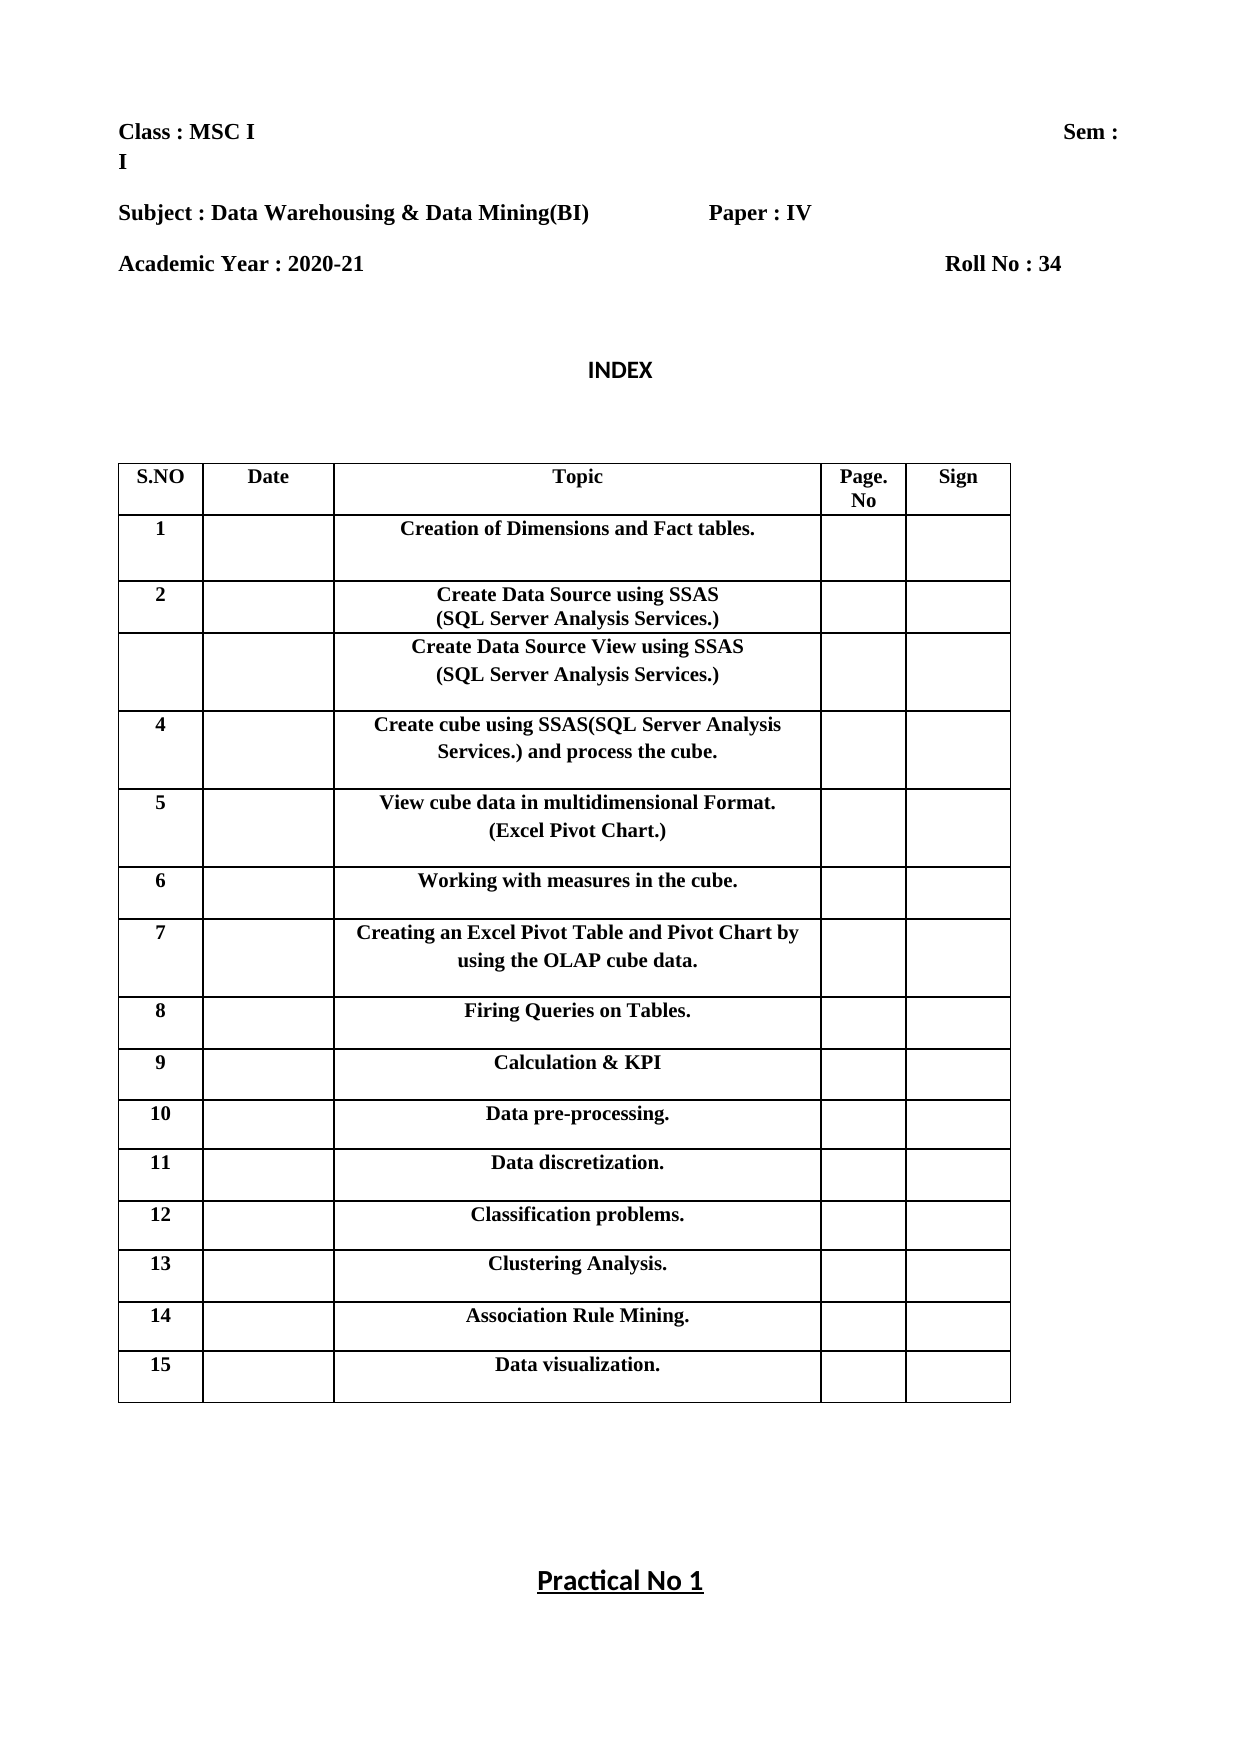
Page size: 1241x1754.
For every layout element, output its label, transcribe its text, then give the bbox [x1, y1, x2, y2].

text INDEX [118, 354, 1122, 385]
table_cell [907, 1202, 1010, 1249]
table_cell [822, 790, 905, 866]
table_cell [204, 582, 333, 632]
table_cell [907, 998, 1010, 1048]
table_cell Data discretization. [335, 1150, 820, 1200]
table_cell [907, 1352, 1010, 1402]
table_cell [204, 1352, 333, 1402]
table_cell [907, 1050, 1010, 1099]
table_cell Working with measures in the cube. [335, 868, 820, 918]
table_cell [907, 1303, 1010, 1350]
table_cell [822, 712, 905, 788]
table_header S.NO [119, 464, 202, 514]
table_cell 4 [119, 712, 202, 788]
table_cell [907, 1150, 1010, 1200]
table_cell [204, 1150, 333, 1200]
table_cell Creation of Dimensions and Fact tables. [335, 516, 820, 580]
table_cell [822, 1202, 905, 1249]
table_cell [204, 1050, 333, 1099]
table_cell [822, 1050, 905, 1099]
table_cell [907, 868, 1010, 918]
table_cell [204, 516, 333, 580]
table_cell [822, 998, 905, 1048]
table_cell [822, 1101, 905, 1148]
table_cell [907, 712, 1010, 788]
table_cell [907, 516, 1010, 580]
table_cell 8 [119, 998, 202, 1048]
table_cell 15 [119, 1352, 202, 1402]
table_cell Firing Queries on Tables. [335, 998, 820, 1048]
table_cell [822, 920, 905, 996]
table_cell Calculation & KPI [335, 1050, 820, 1099]
table_cell Data pre-processing. [335, 1101, 820, 1148]
table_cell [204, 1251, 333, 1301]
table_cell [204, 1303, 333, 1350]
table_header Date [204, 464, 333, 514]
table_cell Creating an Excel Pivot Table and Pivot Chart by using the OLAP cube data. [335, 920, 820, 996]
table_cell [204, 634, 333, 710]
table_cell [822, 582, 905, 632]
table_cell [822, 1251, 905, 1301]
table_cell [204, 920, 333, 996]
table_cell [907, 790, 1010, 866]
table_cell [907, 920, 1010, 996]
table_cell [907, 582, 1010, 632]
table_cell [822, 868, 905, 918]
table_header Page.No [822, 464, 905, 514]
table_cell [822, 1303, 905, 1350]
table_cell [822, 1150, 905, 1200]
table_cell [907, 634, 1010, 710]
table_cell [204, 1101, 333, 1148]
table_cell 2 [119, 582, 202, 632]
table_cell Data visualization. [335, 1352, 820, 1402]
table_cell 9 [119, 1050, 202, 1099]
table_cell 12 [119, 1202, 202, 1249]
table_header Sign [907, 464, 1010, 514]
table_cell [822, 1352, 905, 1402]
table_cell Classification problems. [335, 1202, 820, 1249]
table_cell 5 [119, 790, 202, 866]
table_cell View cube data in multidimensional Format. (Excel Pivot Chart.) [335, 790, 820, 866]
table_cell 14 [119, 1303, 202, 1350]
text Academic Year : 2020-21 Roll No : 34 [118, 250, 1122, 277]
text Class : MSC I Sem : I [118, 118, 1122, 175]
table_cell [822, 516, 905, 580]
table_cell [907, 1251, 1010, 1301]
table_cell [204, 790, 333, 866]
table_cell 11 [119, 1150, 202, 1200]
table_cell [119, 634, 202, 710]
table_cell 13 [119, 1251, 202, 1301]
text Practical No 1 [118, 1562, 1122, 1598]
table_cell Association Rule Mining. [335, 1303, 820, 1350]
table_cell Create Data Source View using SSAS (SQL Server Analysis Services.) [335, 634, 820, 710]
table_cell [204, 998, 333, 1048]
table_cell Create Data Source using SSAS (SQL Server Analysis Services.) [335, 582, 820, 632]
table_cell 10 [119, 1101, 202, 1148]
table_cell [822, 634, 905, 710]
table_cell [907, 1101, 1010, 1148]
table_cell 1 [119, 516, 202, 580]
table_cell [204, 712, 333, 788]
text Subject : Data Warehousing & Data Mining(BI) Paper : IV [118, 199, 1122, 226]
table_cell Clustering Analysis. [335, 1251, 820, 1301]
table_header Topic [335, 464, 820, 514]
table_cell [204, 868, 333, 918]
table_cell 6 [119, 868, 202, 918]
table_cell [204, 1202, 333, 1249]
table_cell Create cube using SSAS(SQL Server Analysis Services.) and process the cube. [335, 712, 820, 788]
table_cell 7 [119, 920, 202, 996]
